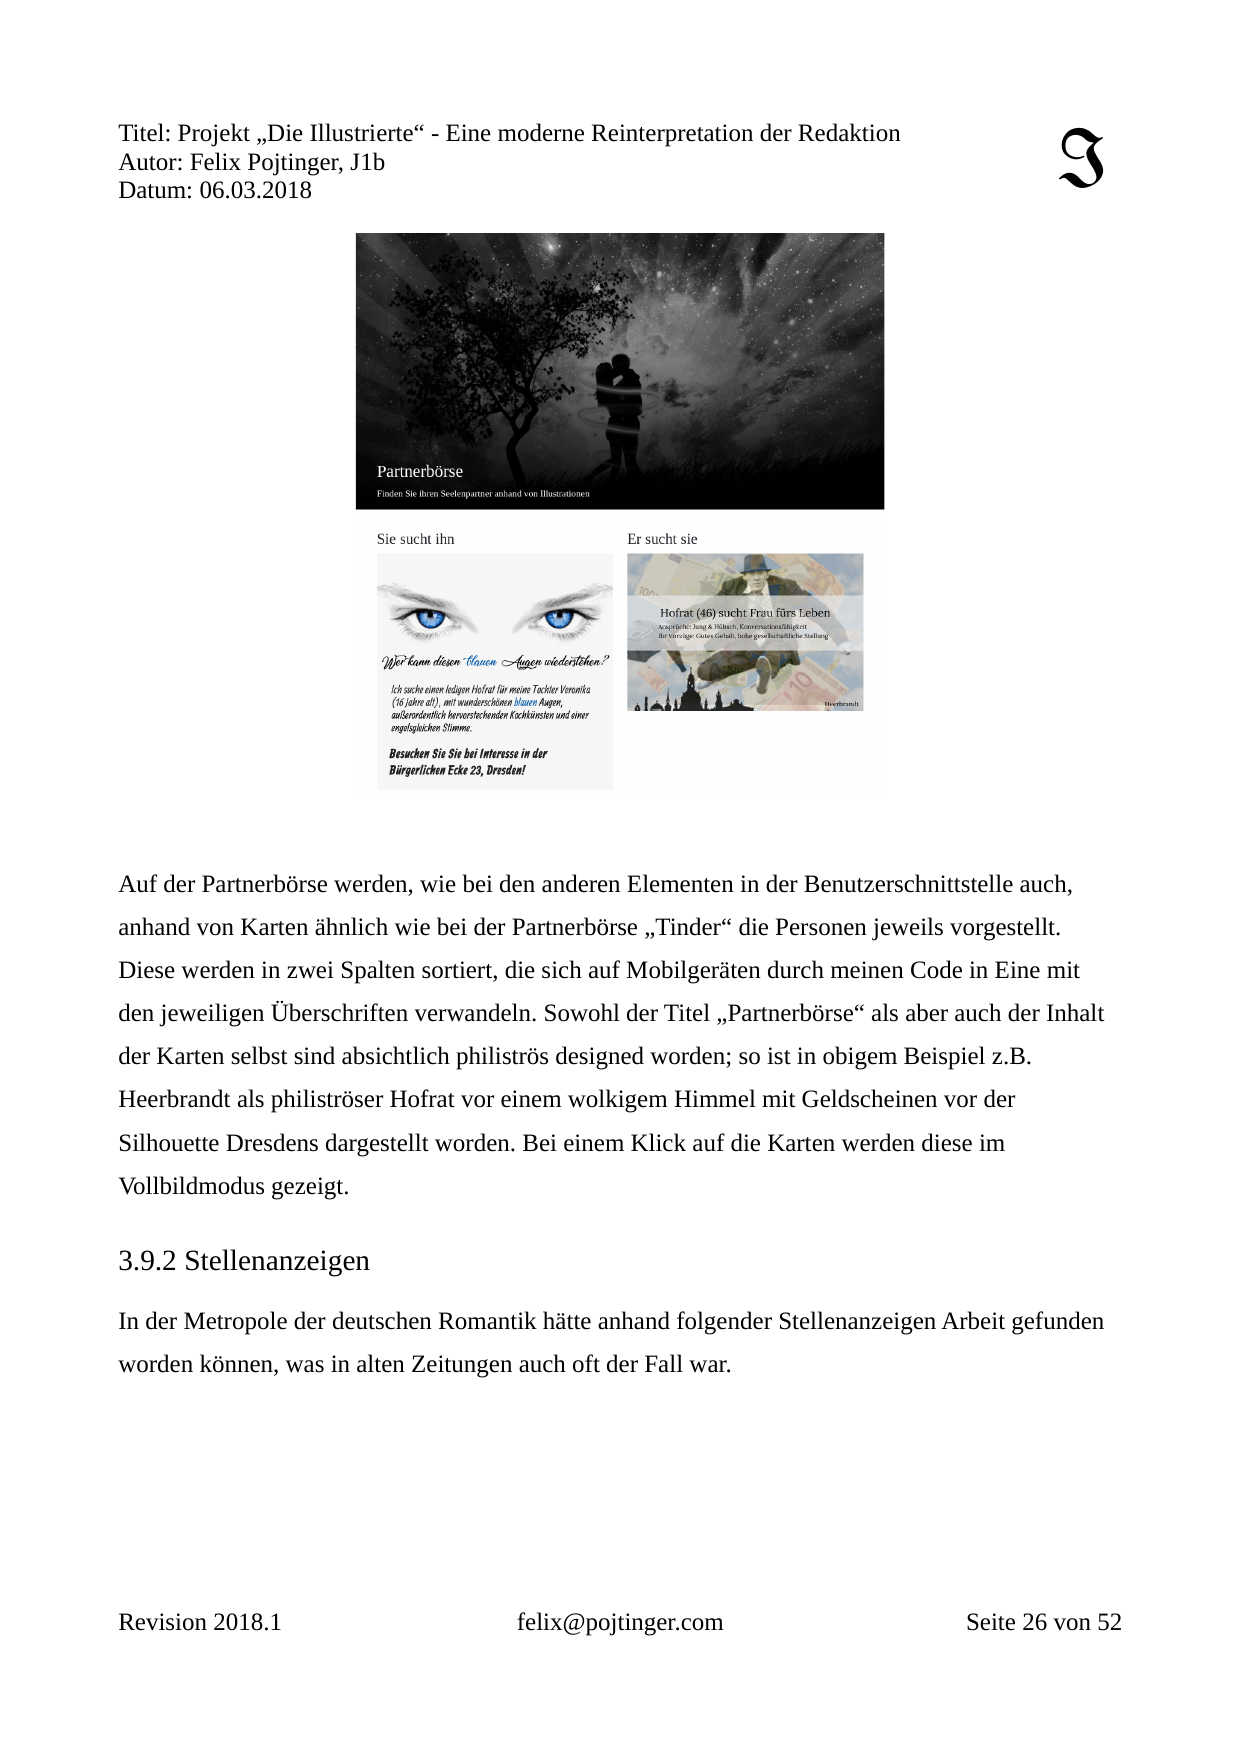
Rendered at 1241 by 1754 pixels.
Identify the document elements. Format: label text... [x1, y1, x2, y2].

text Auf der Partnerbörse werden, wie bei den anderen Elementen in der Benutzerschnittstelle auch, anhand von Karten ähnlich wie bei der Partnerbörse „Tinder“ die Personen jeweils vorgestellt. Diese werden in zwei Spalten sortiert, die sich auf Mobilgeräten durch meinen Code in Eine mit den jeweiligen Überschriften verwandeln. Sowohl der Titel „Partnerbörse“ als aber auch der Inhalt der Karten selbst sind absichtlich philiströs designed worden; so ist in obigem Beispiel z.B. Heerbrandt als philiströser Hofrat vor einem wolkigem Himmel mit Geldscheinen vor der Silhouette Dresdens dargestellt worden. Bei einem Klick auf die Karten werden diese im Vollbildmodus gezeigt. [118, 869, 1122, 1199]
picture [553, 233, 687, 797]
text In der Metropole der deutschen Romantik hätte anhand folgender Stellenanzeigen Arbeit gefunden worden können, was in alten Zeitungen auch oft der Fall war. [118, 1306, 1122, 1378]
picture [1046, 120, 1120, 194]
subtitle 3.9.2 Stellenanzeigen [118, 1243, 1122, 1277]
